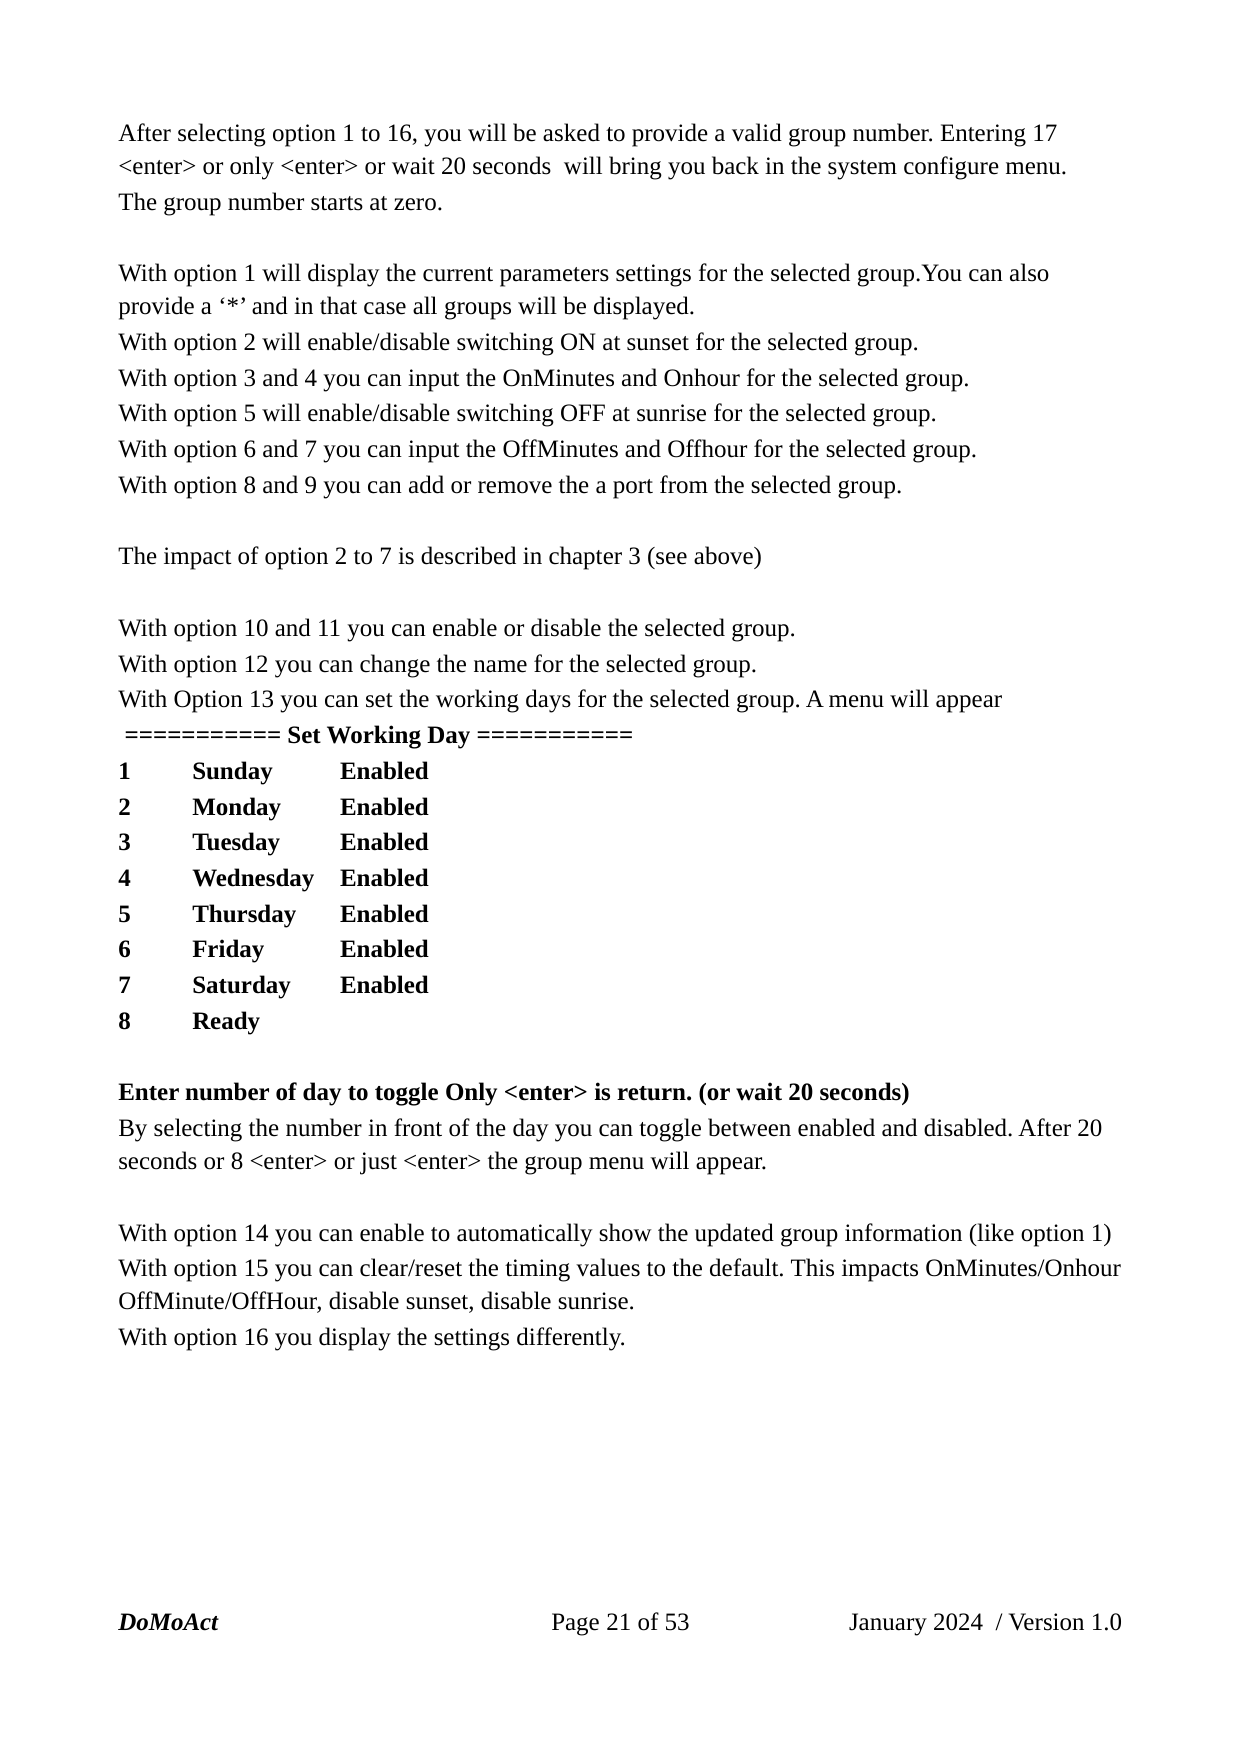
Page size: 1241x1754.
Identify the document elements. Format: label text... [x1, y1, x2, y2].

text With option 16 you display the settings differently. [118, 1322, 1122, 1351]
text With option 1 will display the current parameters settings for the selected group.You can also provide a ‘*’ and in that case all groups will be displayed. [118, 258, 1122, 320]
text 2 Monday Enabled [118, 792, 1122, 820]
text With option 2 will enable/disable switching ON at sunset for the selected group. [118, 327, 1122, 356]
text With option 15 you can clear/reset the timing values to the default. This impacts OnMinutes/Onhour OffMinute/OffHour, disable sunset, disable sunrise. [118, 1253, 1122, 1315]
text 1 Sunday Enabled [118, 756, 1122, 784]
text By selecting the number in front of the day you can toggle between enabled and disabled. After 20 seconds or 8 <enter> or just <enter> the group menu will appear. [118, 1113, 1122, 1175]
text The impact of option 2 to 7 is described in chapter 3 (see above) [118, 541, 1122, 570]
text 3 Tuesday Enabled [118, 827, 1122, 856]
text 8 Ready [118, 1006, 1122, 1035]
text With option 10 and 11 you can enable or disable the selected group. [118, 613, 1122, 642]
text 7 Saturday Enabled [118, 970, 1122, 999]
text =========== Set Working Day =========== [118, 720, 1122, 749]
text With option 8 and 9 you can add or remove the a port from the selected group. [118, 470, 1122, 499]
text 4 Wednesday Enabled [118, 863, 1122, 892]
text With option 12 you can change the name for the selected group. [118, 649, 1122, 677]
text 6 Friday Enabled [118, 934, 1122, 963]
text With option 3 and 4 you can input the OnMinutes and Onhour for the selected group. [118, 363, 1122, 392]
text With option 14 you can enable to automatically show the updated group information (like option 1) [118, 1218, 1122, 1246]
text With option 6 and 7 you can input the OffMinutes and Offhour for the selected group. [118, 434, 1122, 463]
text With Option 13 you can set the working days for the selected group. A menu will appear [118, 684, 1122, 713]
text Enter number of day to toggle Only <enter> is return. (or wait 20 seconds) [118, 1077, 1122, 1106]
text The group number starts at zero. [118, 187, 1122, 216]
text After selecting option 1 to 16, you will be asked to provide a valid group number. Entering 17 <enter> or only <enter> or wait 20 seconds will bring you back in the system configure menu. [118, 118, 1122, 180]
text With option 5 will enable/disable switching OFF at sunrise for the selected group. [118, 398, 1122, 427]
text 5 Thursday Enabled [118, 899, 1122, 927]
